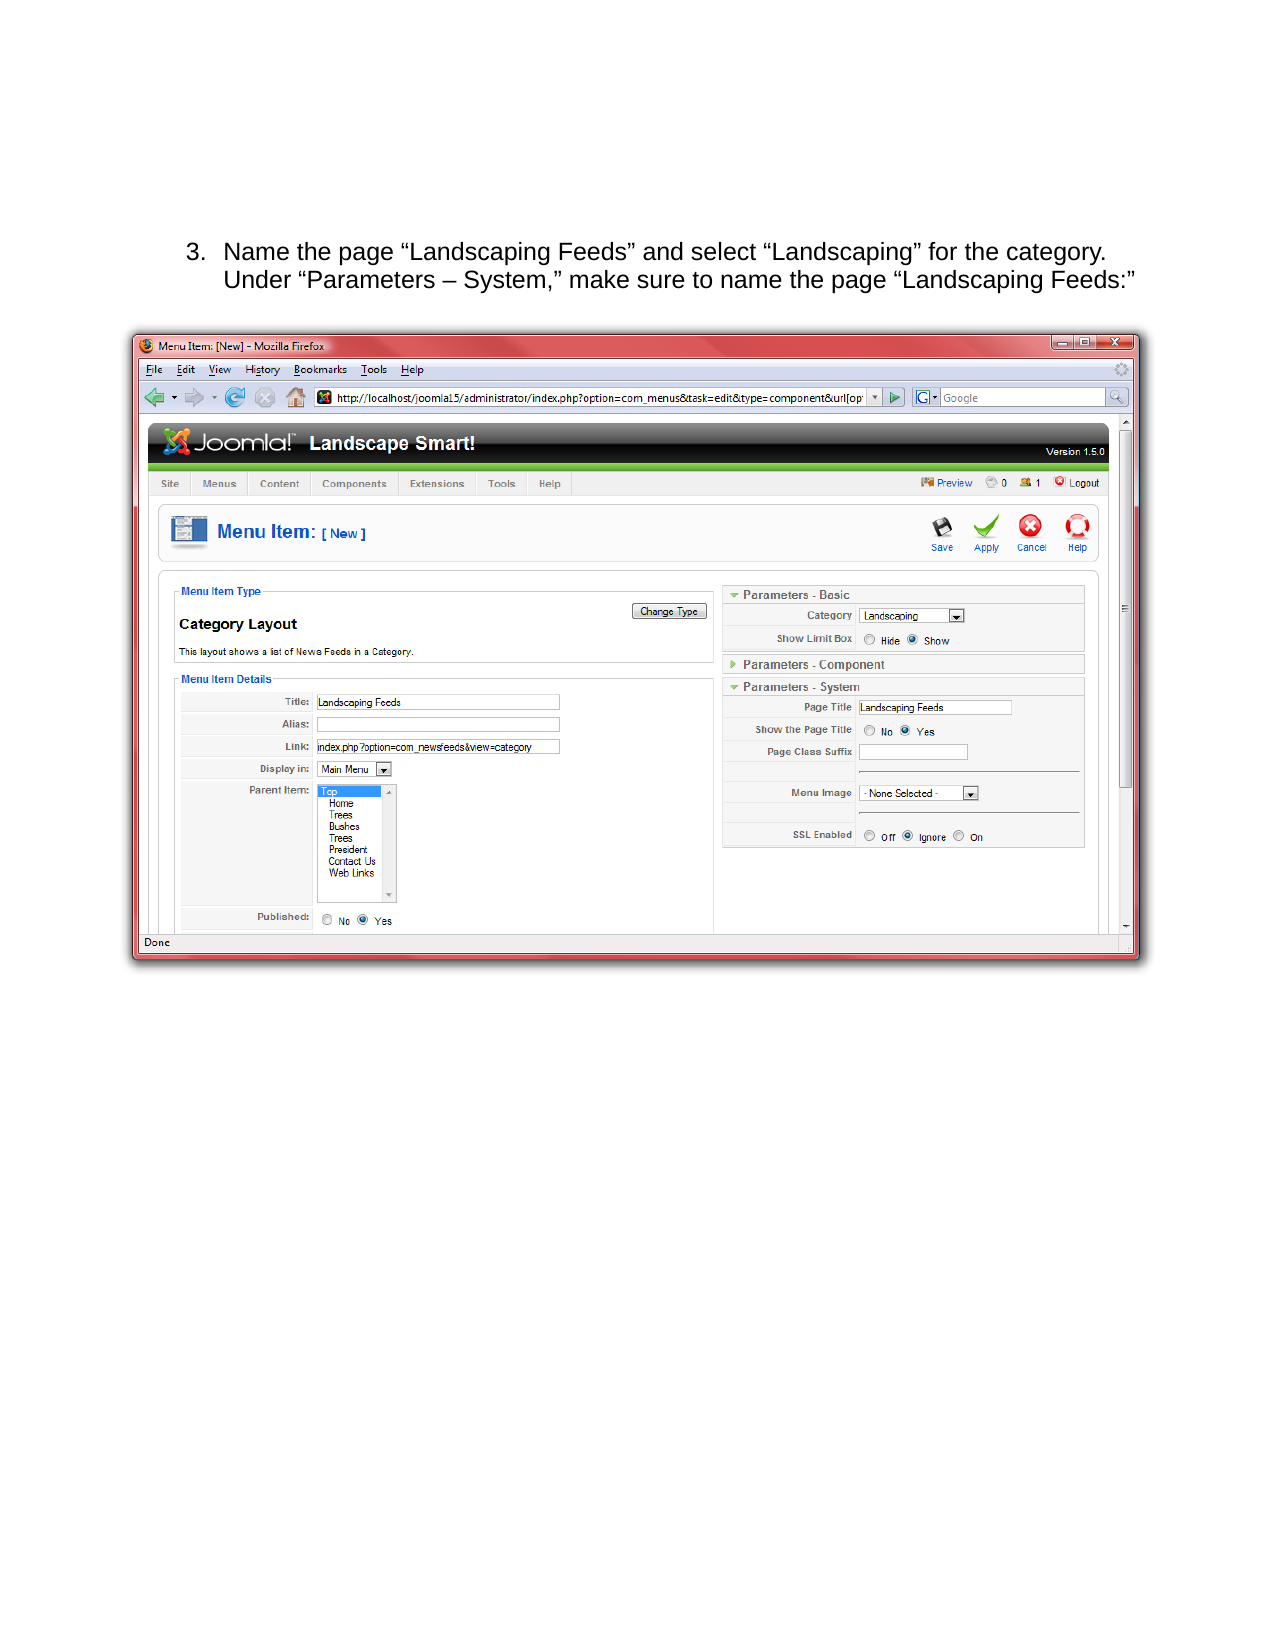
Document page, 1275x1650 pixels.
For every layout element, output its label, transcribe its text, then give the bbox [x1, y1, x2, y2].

picture [119, 321, 1155, 976]
list Name the page “Landscaping Feeds” and select “Landscaping” for the category. Under “Parameters – System,” make sure to name the page “Landscaping Feeds:” [186, 237, 1157, 294]
